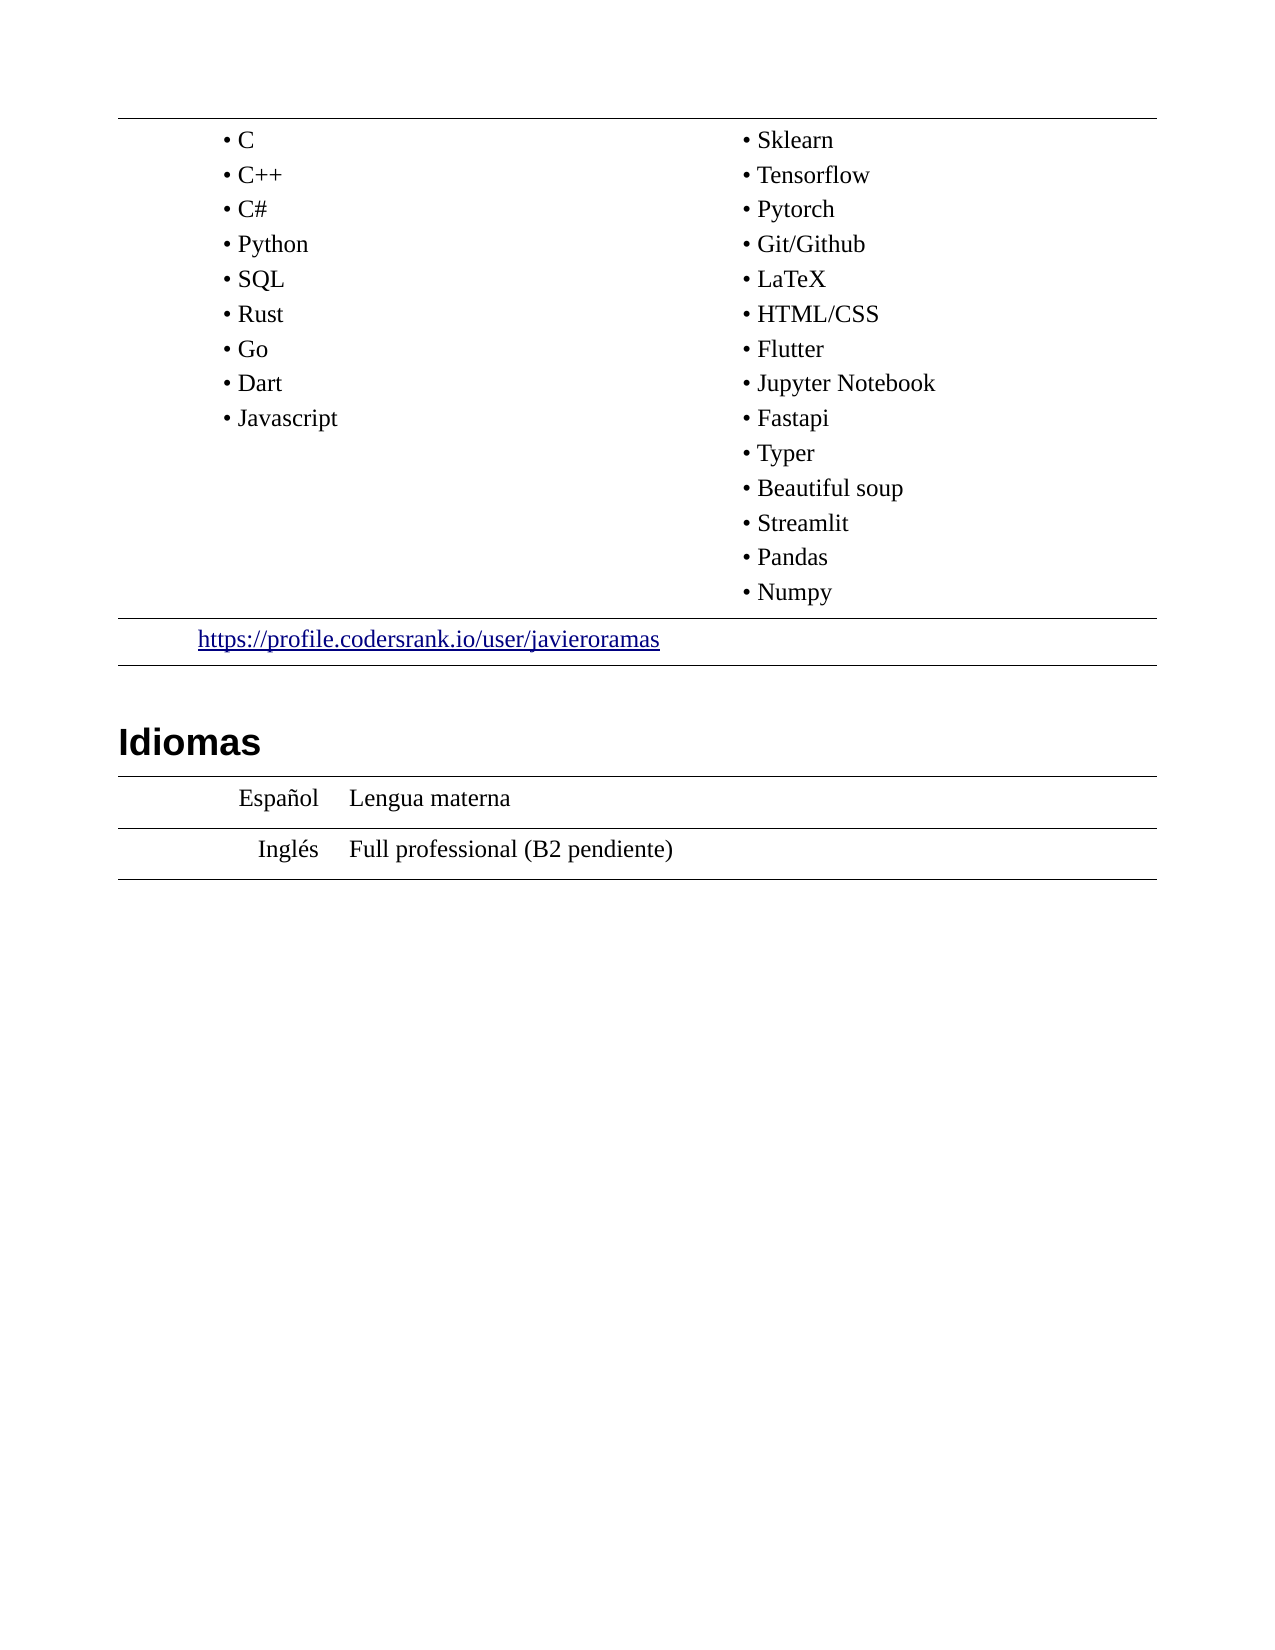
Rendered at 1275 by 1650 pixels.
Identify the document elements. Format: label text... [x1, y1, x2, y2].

table_cell • Sklearn • Tensorflow • Pytorch • Git/Github • LaTeX • HTML/CSS • Flutter • Jupyter Notebook • Fastapi • Typer • Beautiful soup • Streamlit • Pandas • Numpy [638, 119, 1157, 618]
table_cell • C • C++ • C# • Python • SQL • Rust • Go • Dart • Javascript [118, 119, 637, 618]
table_cell Full professional (B2 pendiente) [324, 829, 1157, 879]
table_header Lengua materna [324, 777, 1157, 827]
subtitle Idiomas [118, 720, 1157, 763]
table_header Español [118, 777, 324, 827]
table_cell Inglés [118, 829, 324, 879]
table_cell https://profile.codersrank.io/user/javieroramas [118, 619, 1157, 665]
